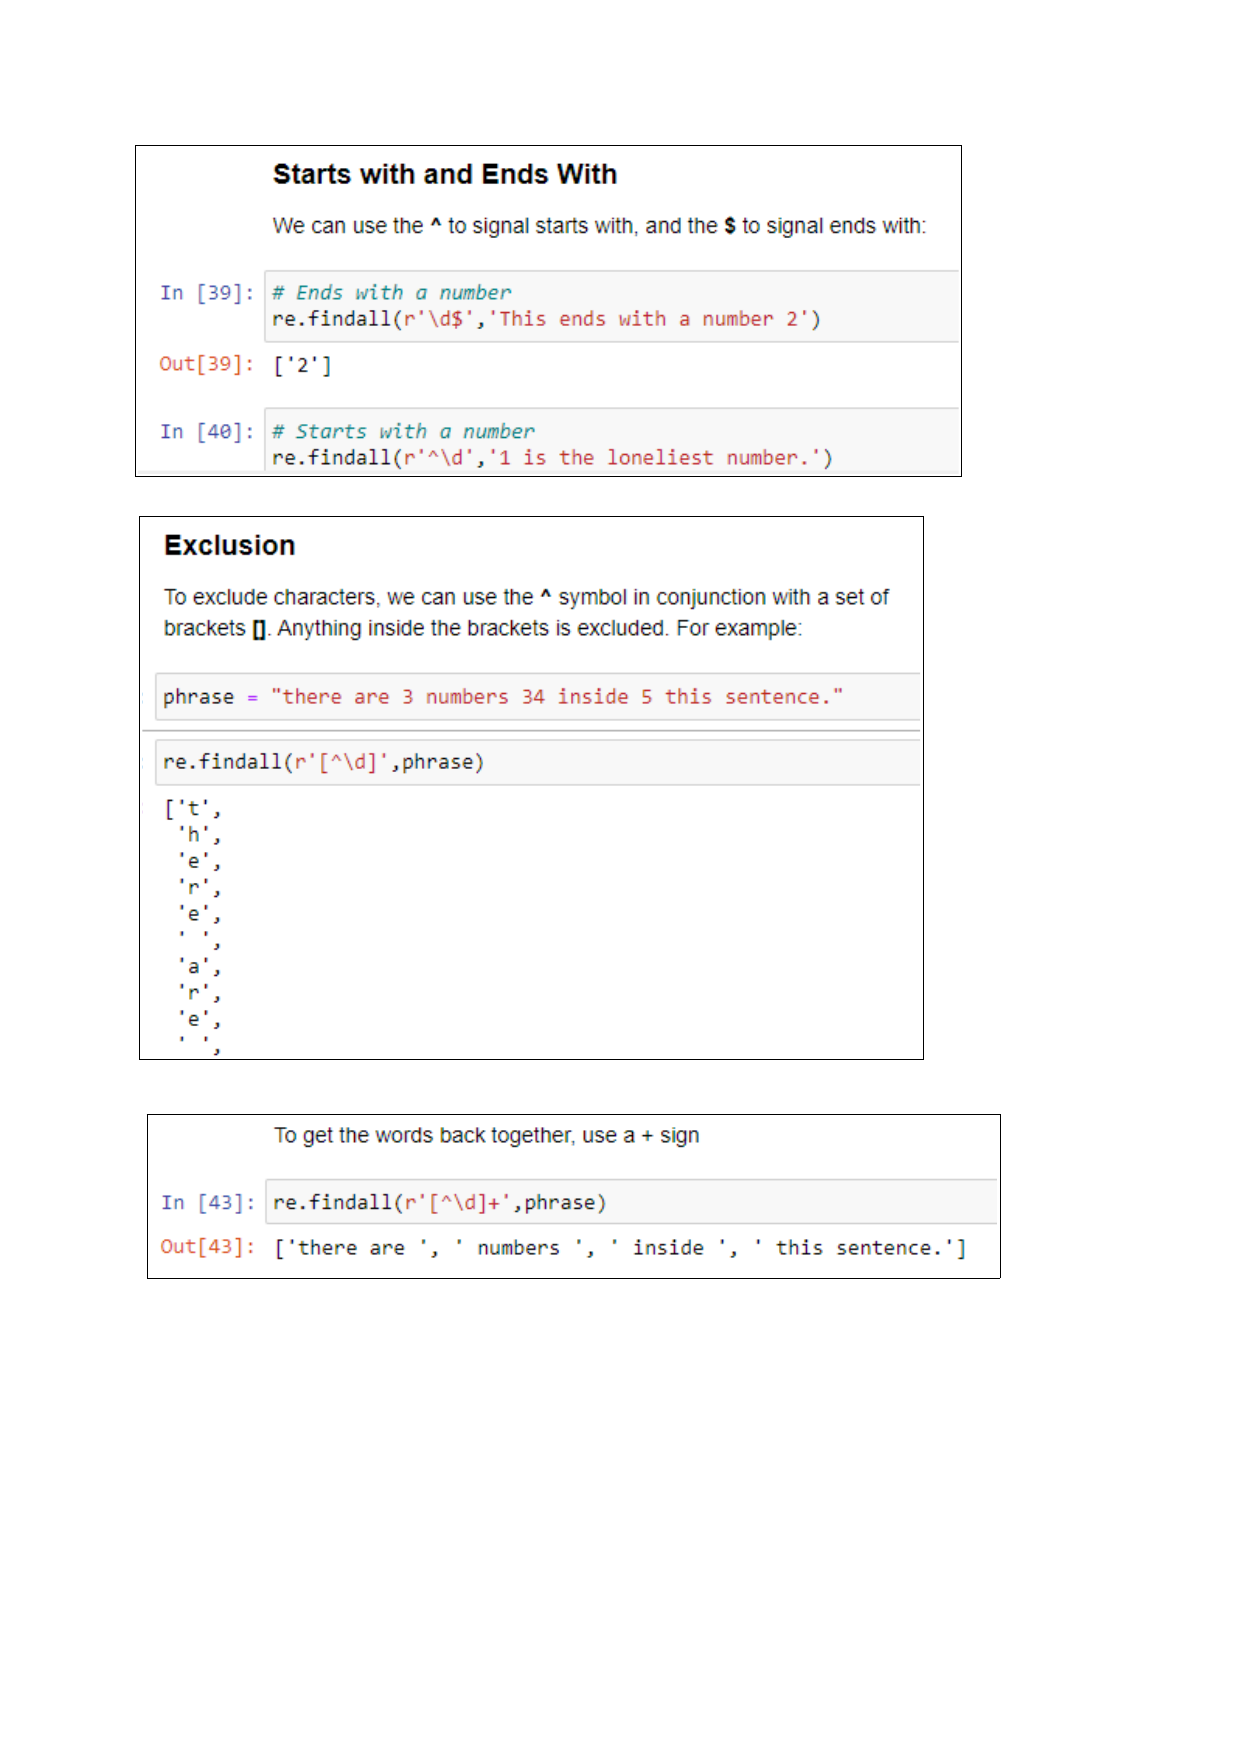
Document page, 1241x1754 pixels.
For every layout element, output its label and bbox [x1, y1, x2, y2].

picture [142, 518, 921, 1057]
picture [149, 1117, 997, 1276]
picture [137, 147, 959, 474]
